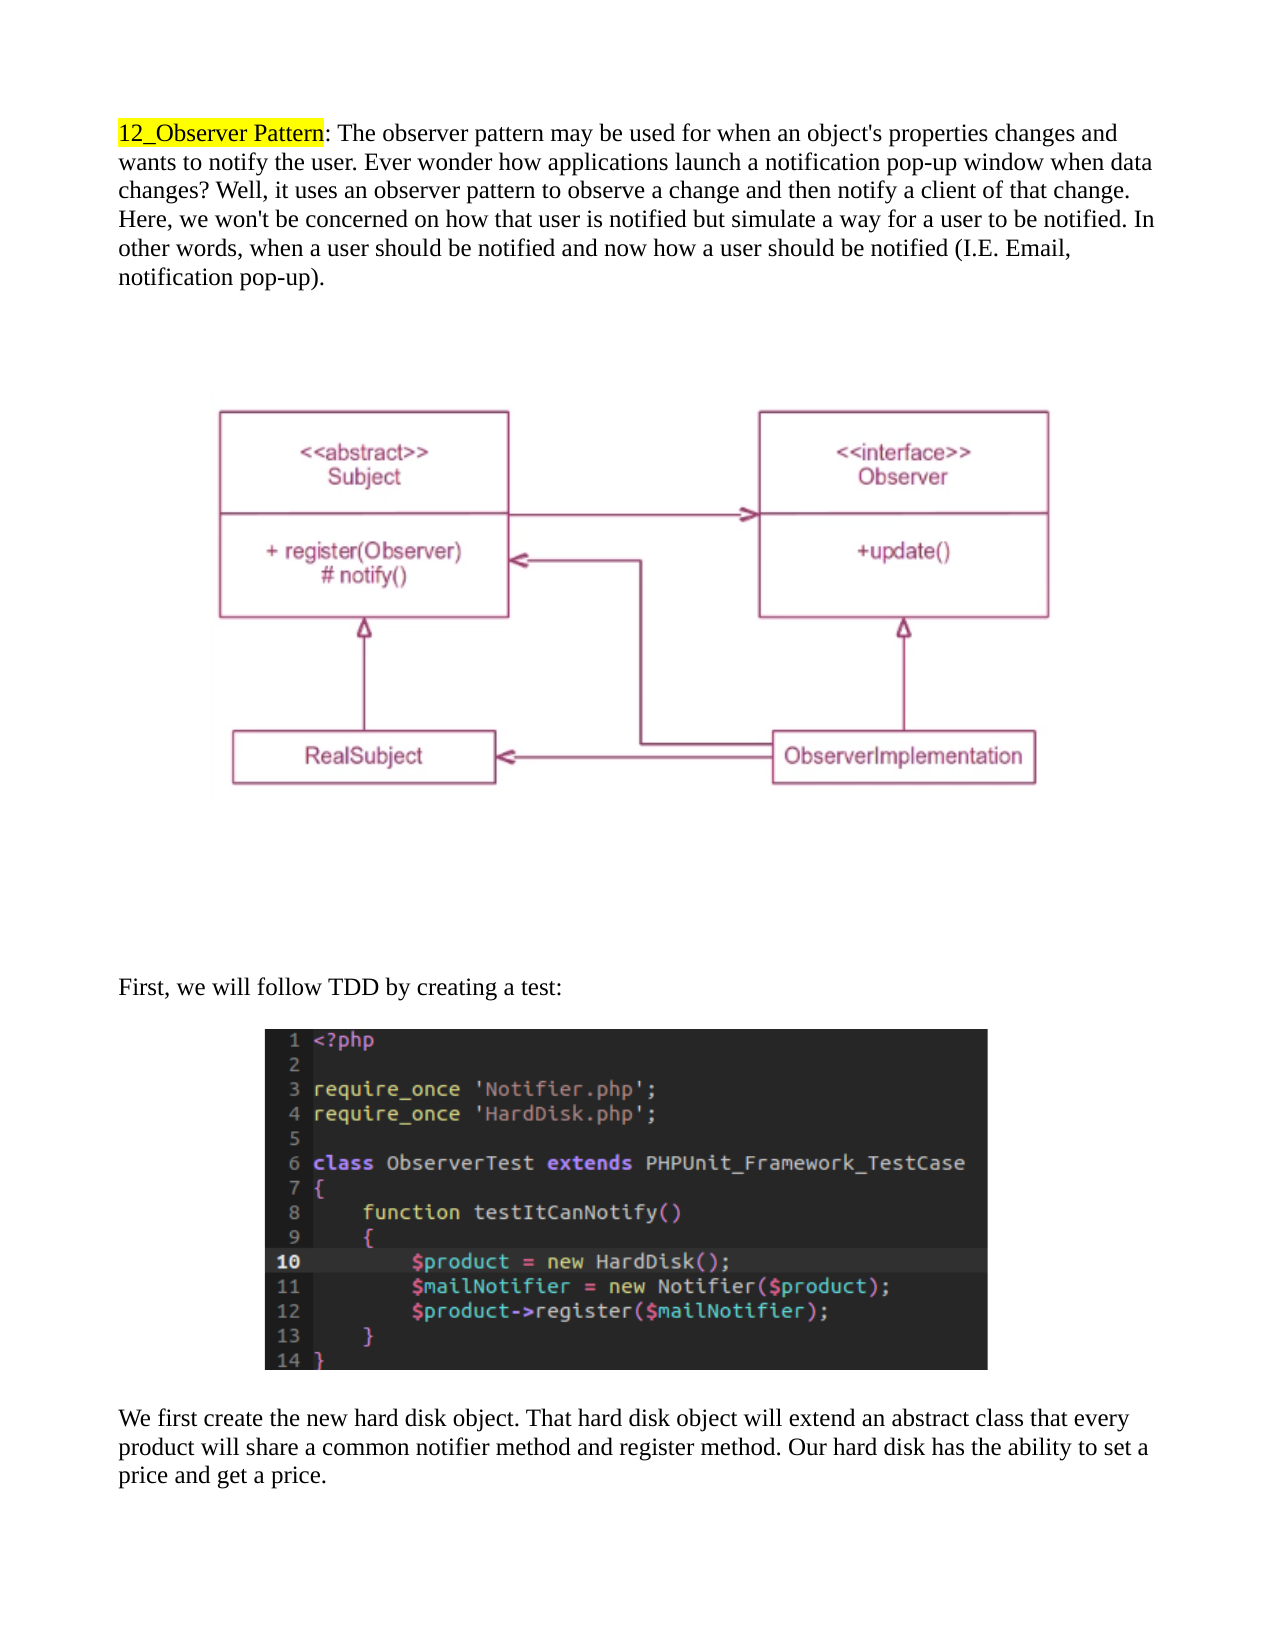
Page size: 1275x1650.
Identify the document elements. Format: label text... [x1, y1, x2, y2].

picture [205, 394, 1061, 800]
text We first create the new hard disk object. That hard disk object will extend an abstract class that every product will share a common notifier method and register method. Our hard disk has the ability to set a price and get a price. [118, 1403, 1157, 1489]
picture [264, 1029, 988, 1370]
text First, we will follow TDD by creating a test: [118, 972, 1157, 1001]
text 12_Observer Pattern: The observer pattern may be used for when an object's properties changes and wants to notify the user. Ever wonder how applications launch a notification pop-up window when data changes? Well, it uses an observer pattern to observe a change and then notify a client of that change. Here, we won't be concerned on how that user is notified but simulate a way for a user to be notified. In other words, when a user should be notified and now how a user should be notified (I.E. Email, notification pop-up). [118, 118, 1157, 291]
